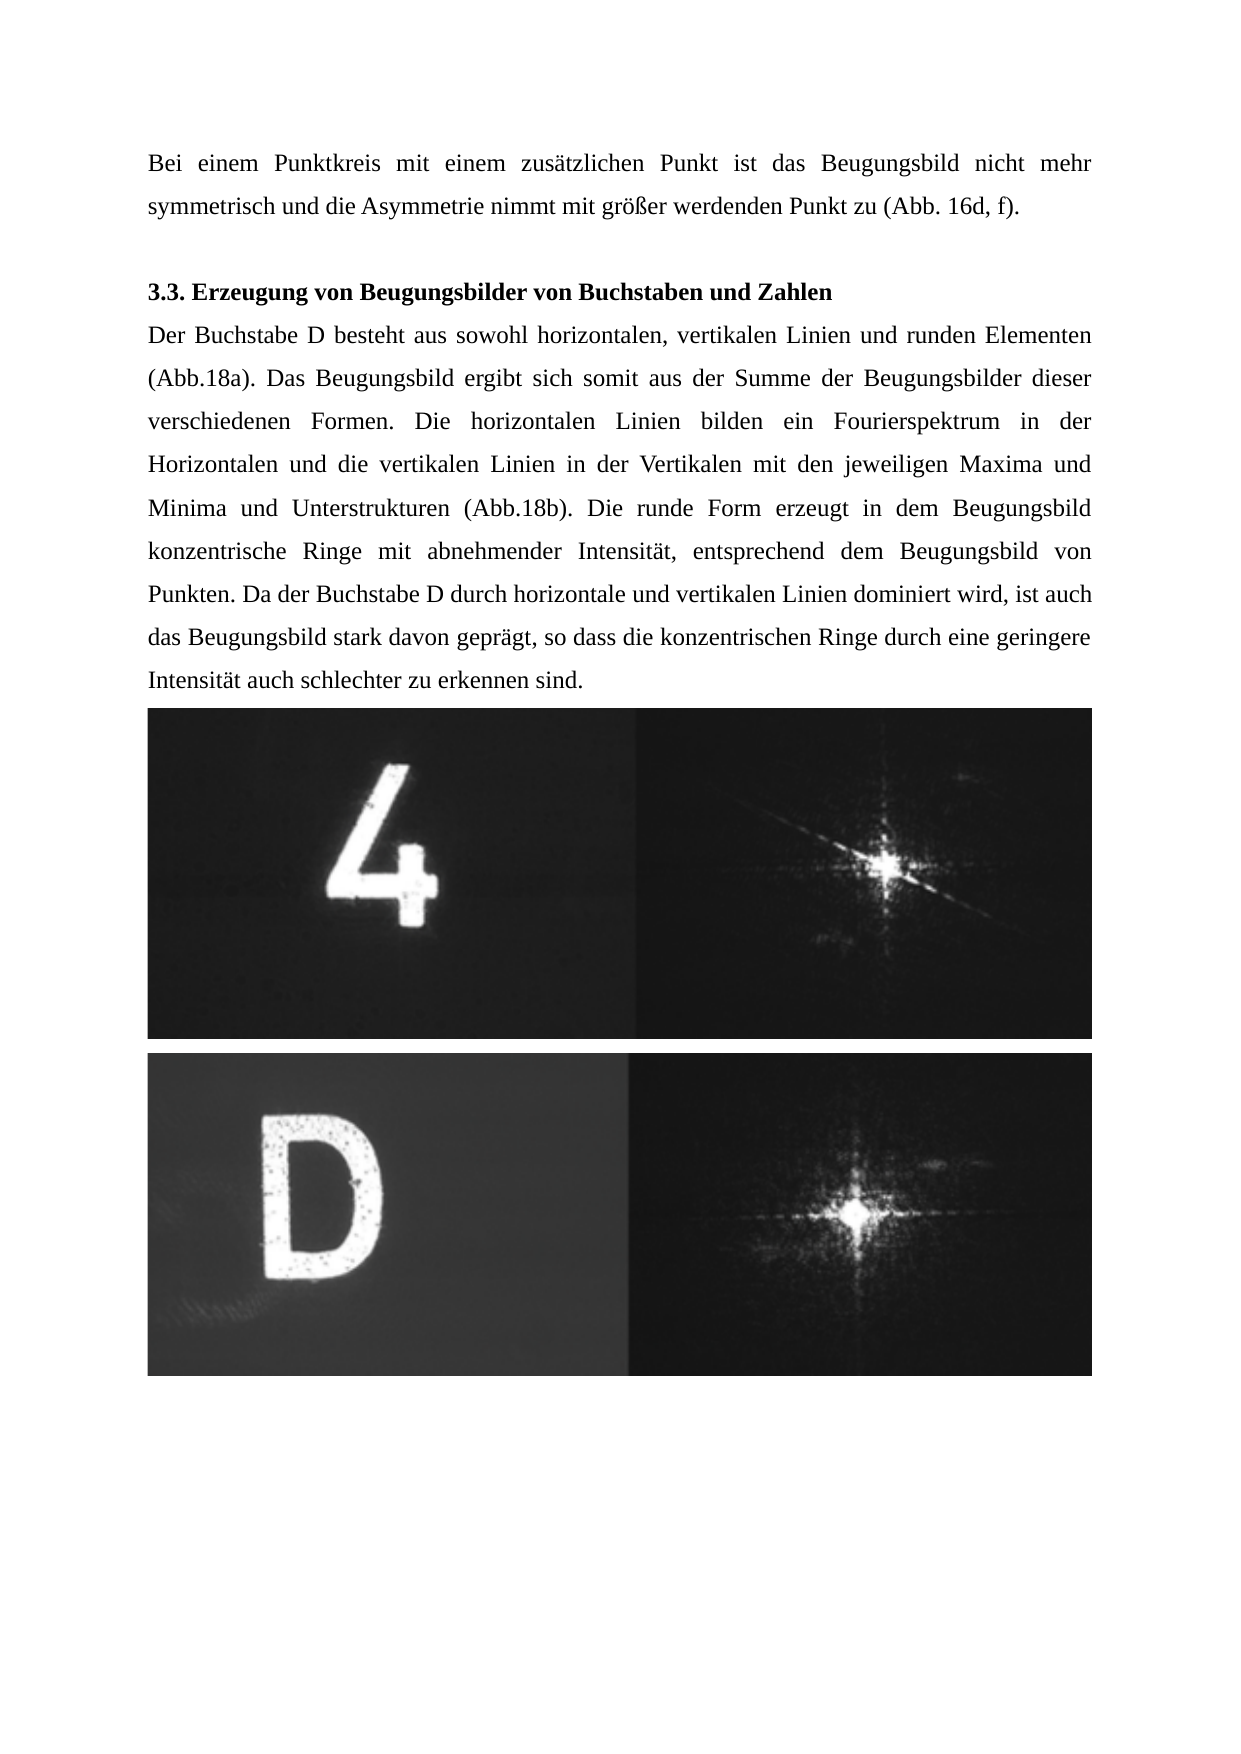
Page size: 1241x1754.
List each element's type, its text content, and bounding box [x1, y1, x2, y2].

picture [147, 708, 1092, 1039]
picture [147, 1053, 1092, 1376]
text Der Buchstabe D besteht aus sowohl horizontalen, vertikalen Linien und runden Elementen (Abb.18a). Das Beugungsbild ergibt sich somit aus der Summe der Beugungsbilder dieser verschiedenen Formen. Die horizontalen Linien bilden ein Fourierspektrum in der Horizontalen und die vertikalen Linien in der Vertikalen mit den jeweiligen Maxima und Minima und Unterstrukturen (Abb.18b). Die runde Form erzeugt in dem Beugungsbild konzentrische Ringe mit abnehmender Intensität, entsprechend dem Beugungsbild von Punkten. Da der Buchstabe D durch horizontale und vertikalen Linien dominiert wird, ist auch das Beugungsbild stark davon geprägt, so dass die konzentrischen Ringe durch eine geringere Intensität auch schlechter zu erkennen sind. [148, 320, 1093, 694]
text Bei einem Punktkreis mit einem zusätzlichen Punkt ist das Beugungsbild nicht mehr symmetrisch und die Asymmetrie nimmt mit größer werdenden Punkt zu (Abb. 16d, f). [148, 148, 1093, 219]
text 3.3. Erzeugung von Beugungsbilder von Buchstaben und Zahlen [148, 277, 1093, 306]
